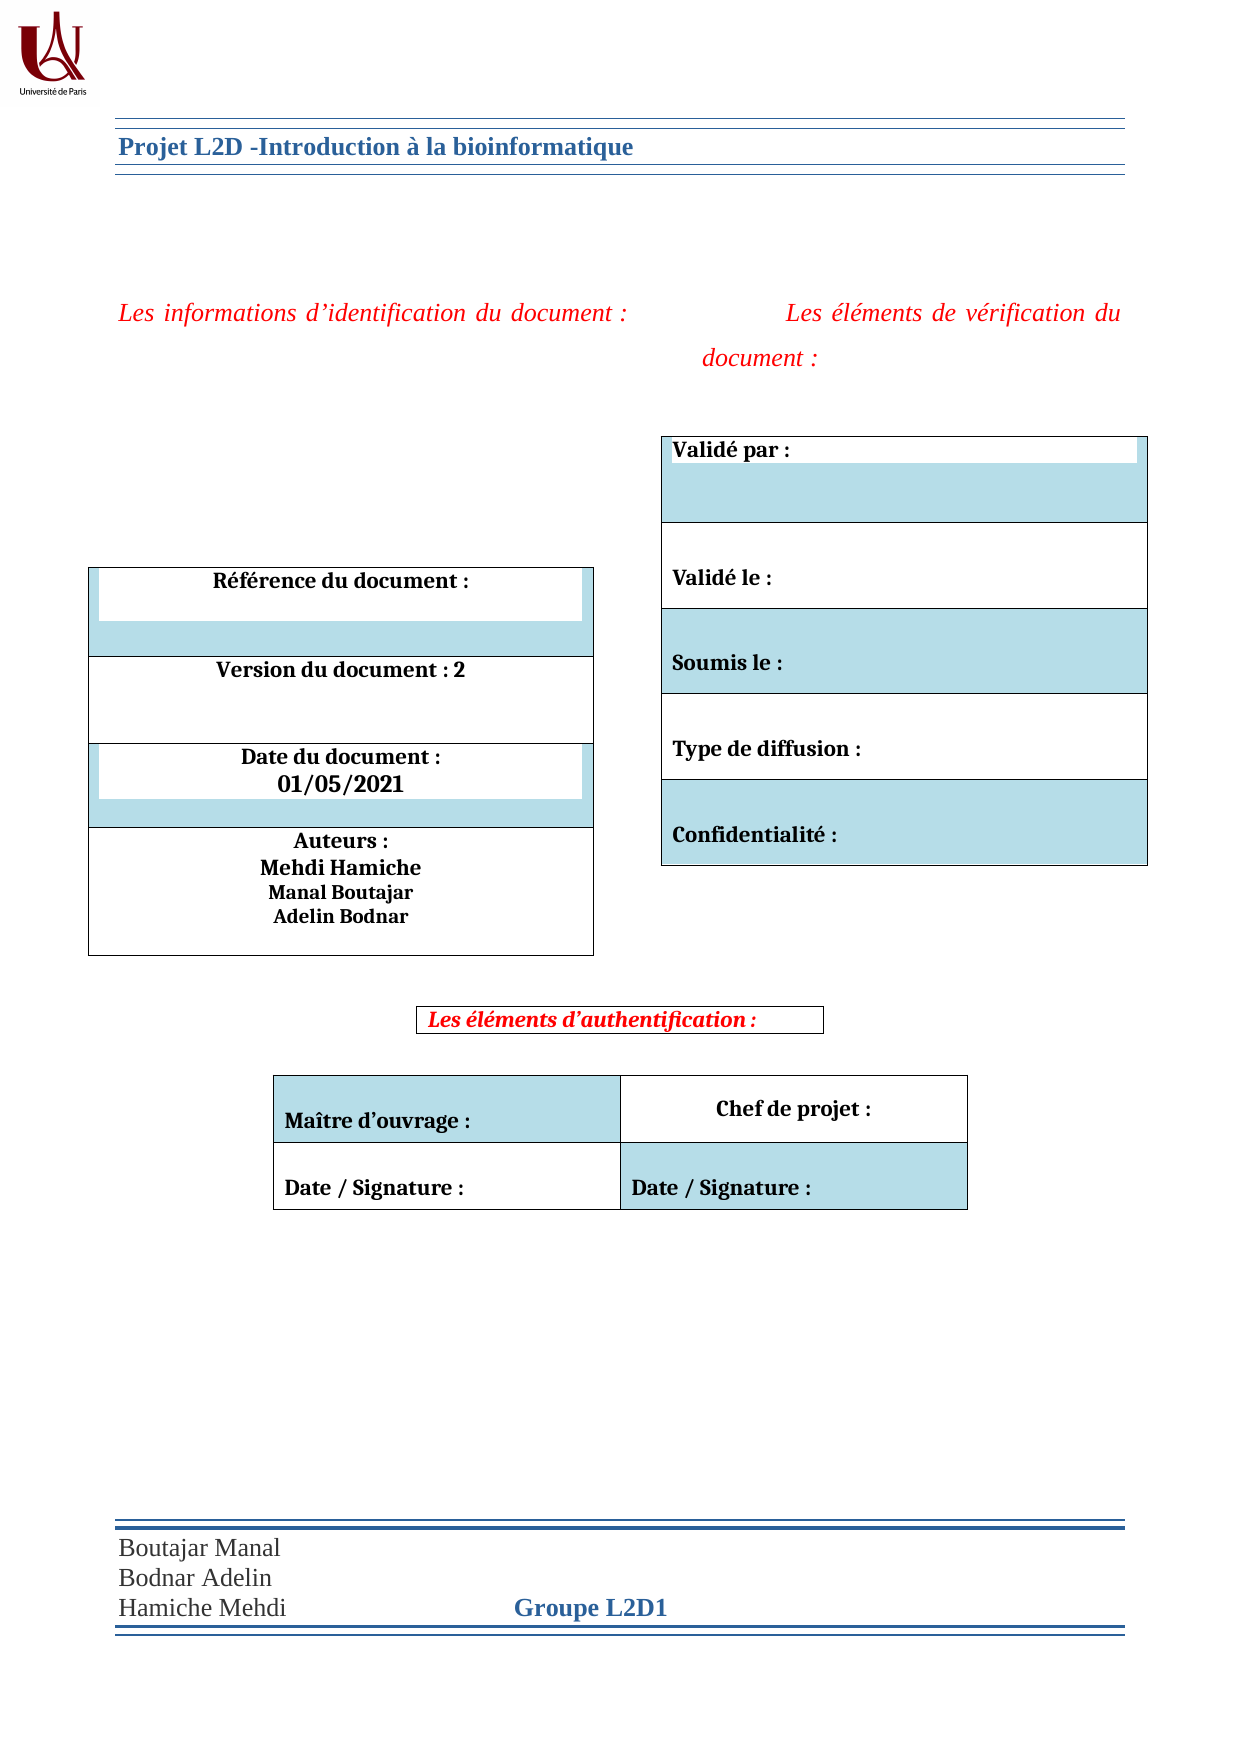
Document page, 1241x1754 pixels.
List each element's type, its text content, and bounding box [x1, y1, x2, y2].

table_cell Date du document : 01/05/2021 [89, 744, 593, 827]
table_cell Version du document : 2 [89, 657, 593, 742]
table_cell Validé le : [662, 523, 1147, 607]
table_cell Type de diffusion : [662, 694, 1147, 779]
picture [0, 0, 101, 107]
table_cell Auteurs : Mehdi Hamiche Manal Boutajar Adelin Bodnar [89, 828, 99, 955]
table_cell Date / Signature : [274, 1143, 620, 1209]
table_header Référence du document : [89, 568, 593, 656]
table_cell Confidentialité : [662, 780, 1147, 864]
text Les informations d’identification du document : Les éléments de vérification du document : [118, 297, 1122, 372]
table_header Chef de projet : [621, 1076, 967, 1142]
table_cell Soumis le : [662, 609, 1147, 693]
table_cell Date / Signature : [621, 1143, 967, 1209]
table_header Maître d’ouvrage : [274, 1076, 620, 1142]
table_cell Auteurs : Mehdi Hamiche Manal Boutajar Adelin Bodnar [582, 828, 593, 955]
table_header Validé par : [662, 437, 1147, 522]
